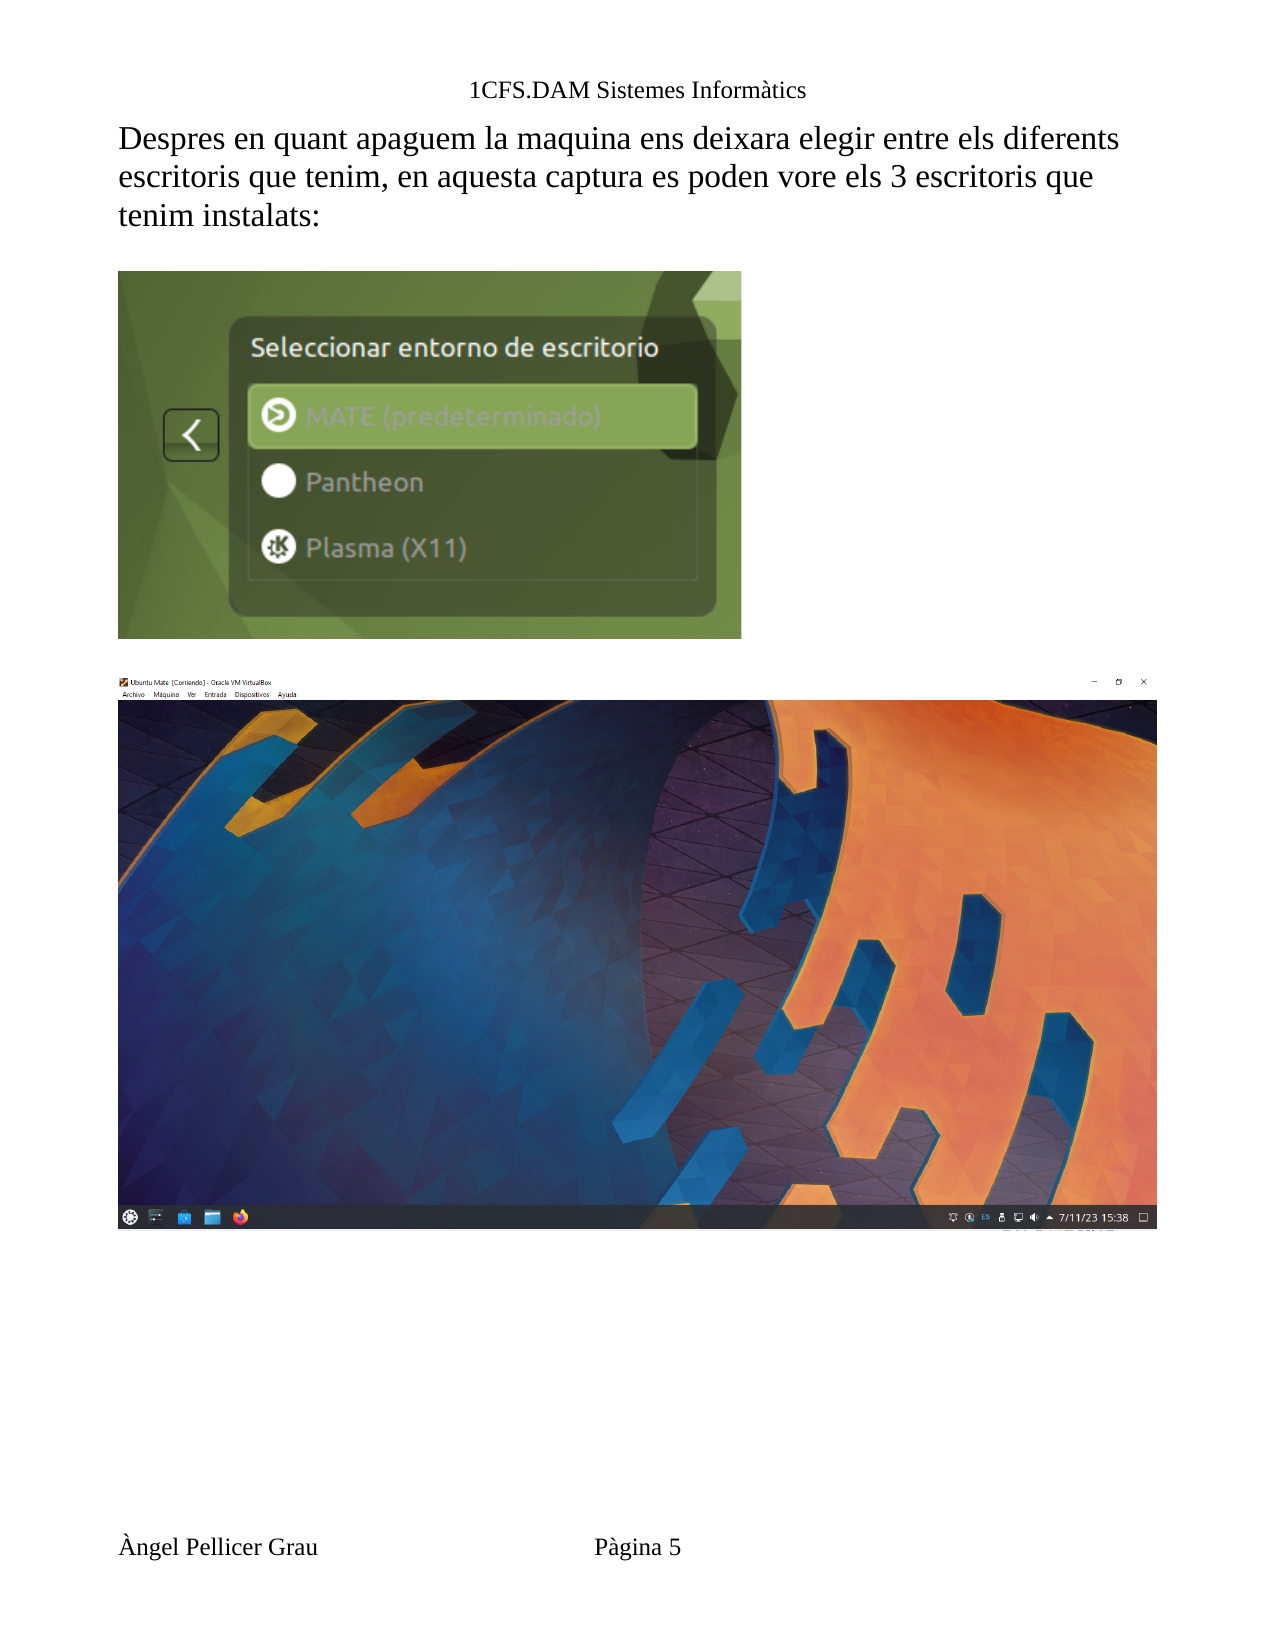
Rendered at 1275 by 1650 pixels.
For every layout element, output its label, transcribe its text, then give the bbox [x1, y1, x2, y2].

text Despres en quant apaguem la maquina ens deixara elegir entre els diferents escritoris que tenim, en aquesta captura es poden vore els 3 escritoris que tenim instalats: [118, 118, 1157, 233]
